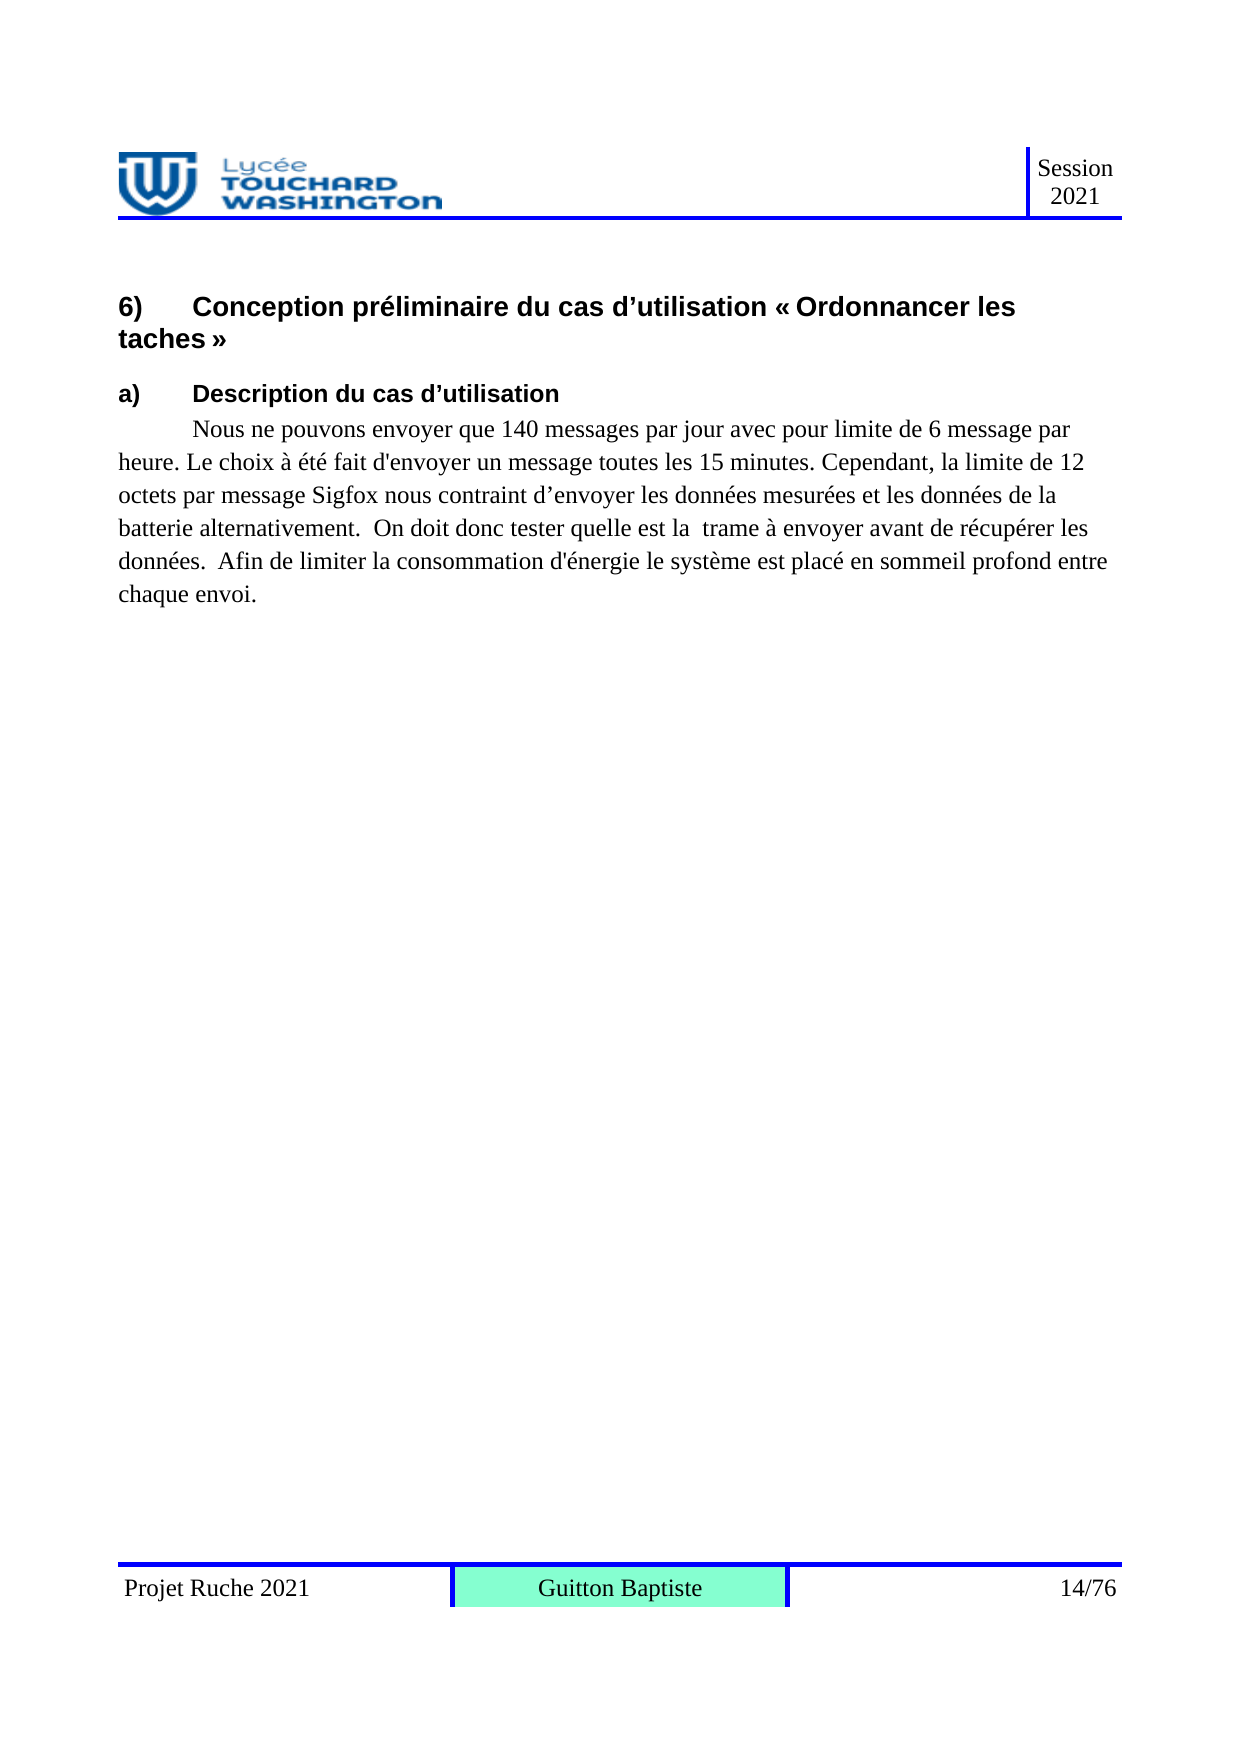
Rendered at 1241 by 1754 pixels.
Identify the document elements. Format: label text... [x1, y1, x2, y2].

picture [118, 152, 442, 216]
text Nous ne pouvons envoyer que 140 messages par jour avec pour limite de 6 message par heure. Le choix à été fait d'envoyer un message toutes les 15 minutes. Cependant, la limite de 12 octets par message Sigfox nous contraint d’envoyer les données mesurées et les données de la batterie alternativement. On doit donc tester quelle est la trame à envoyer avant de récupérer les données. Afin de limiter la consommation d'énergie le système est placé en sommeil profond entre chaque envoi. [118, 414, 1122, 608]
subtitle Description du cas d’utilisation [118, 379, 1122, 408]
subtitle Conception préliminaire du cas d’utilisation « Ordonnancer les taches » [118, 290, 1122, 354]
